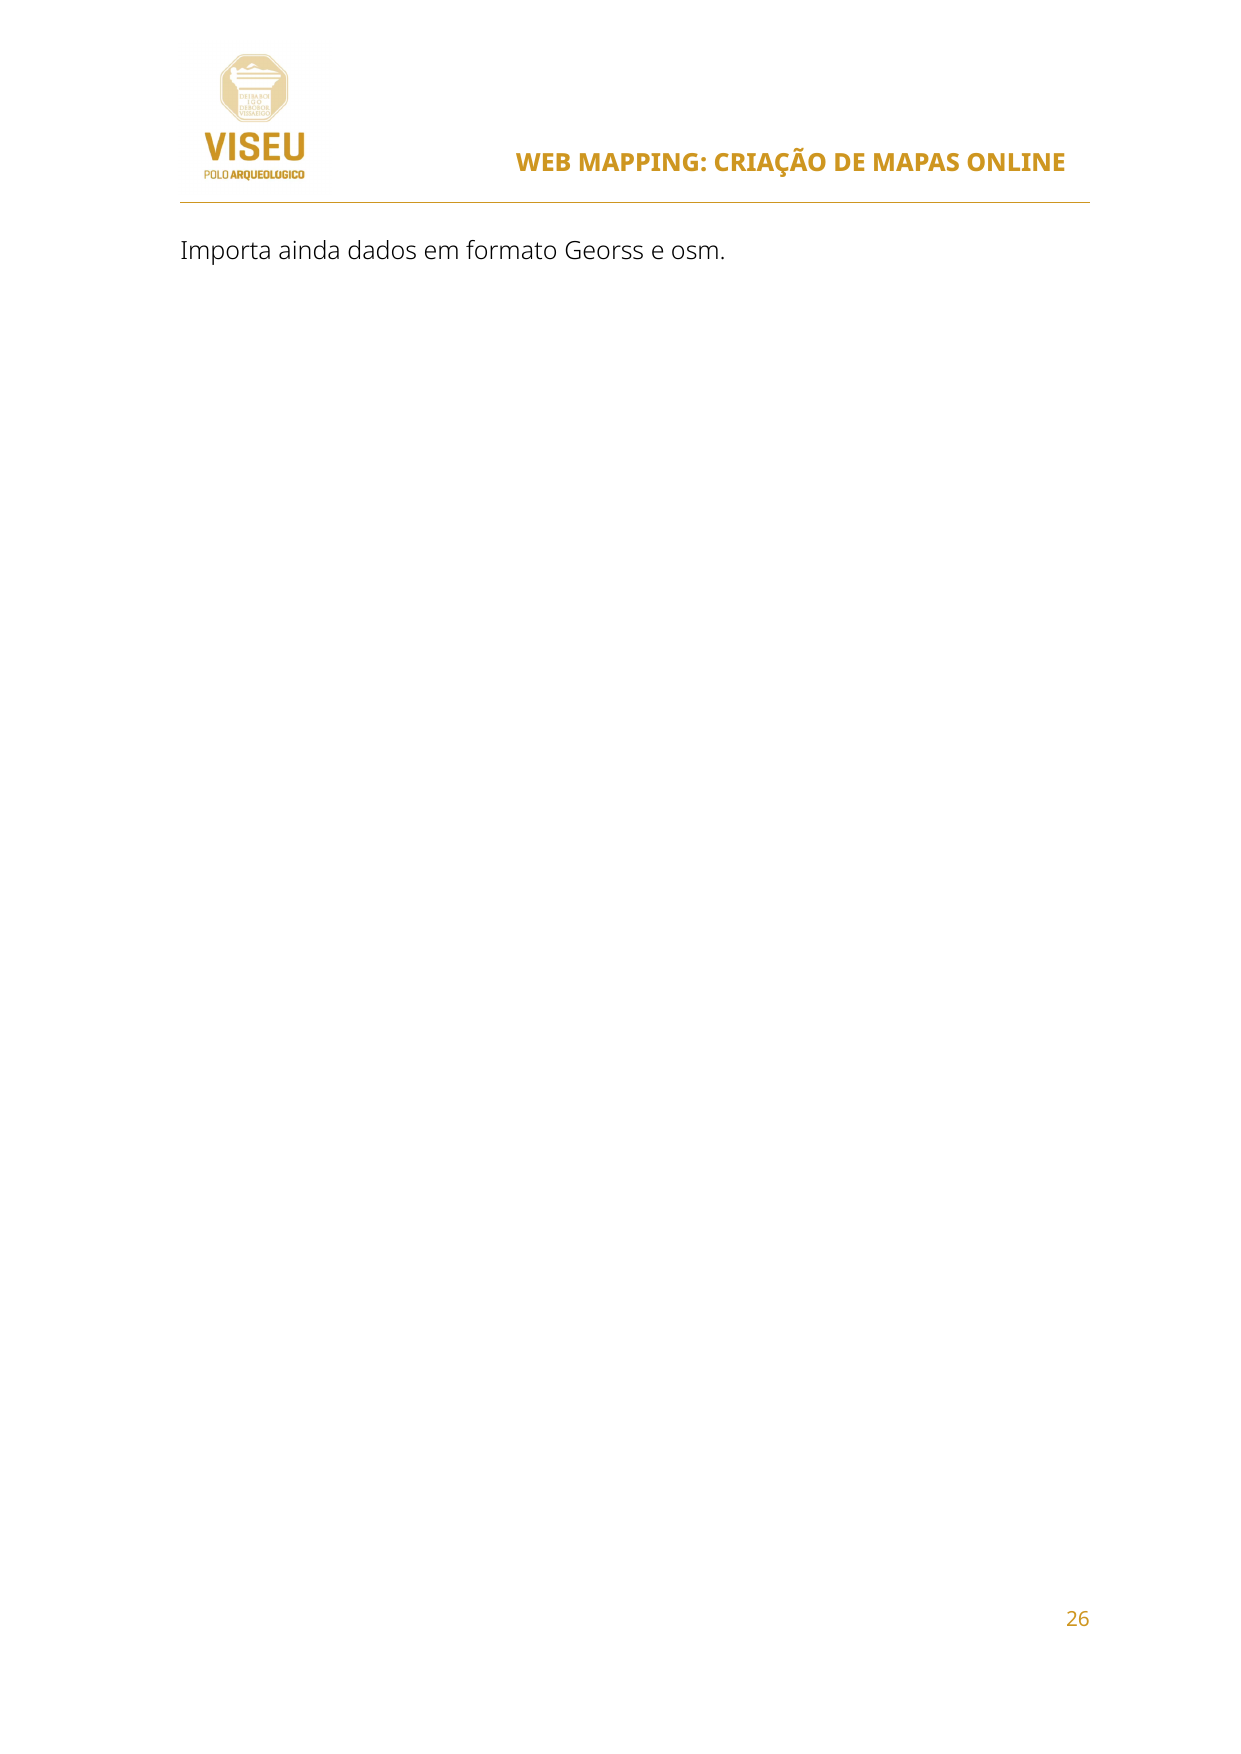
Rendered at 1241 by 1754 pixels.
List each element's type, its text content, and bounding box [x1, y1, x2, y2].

text Importa ainda dados em formato Georss e osm. [180, 232, 1090, 266]
